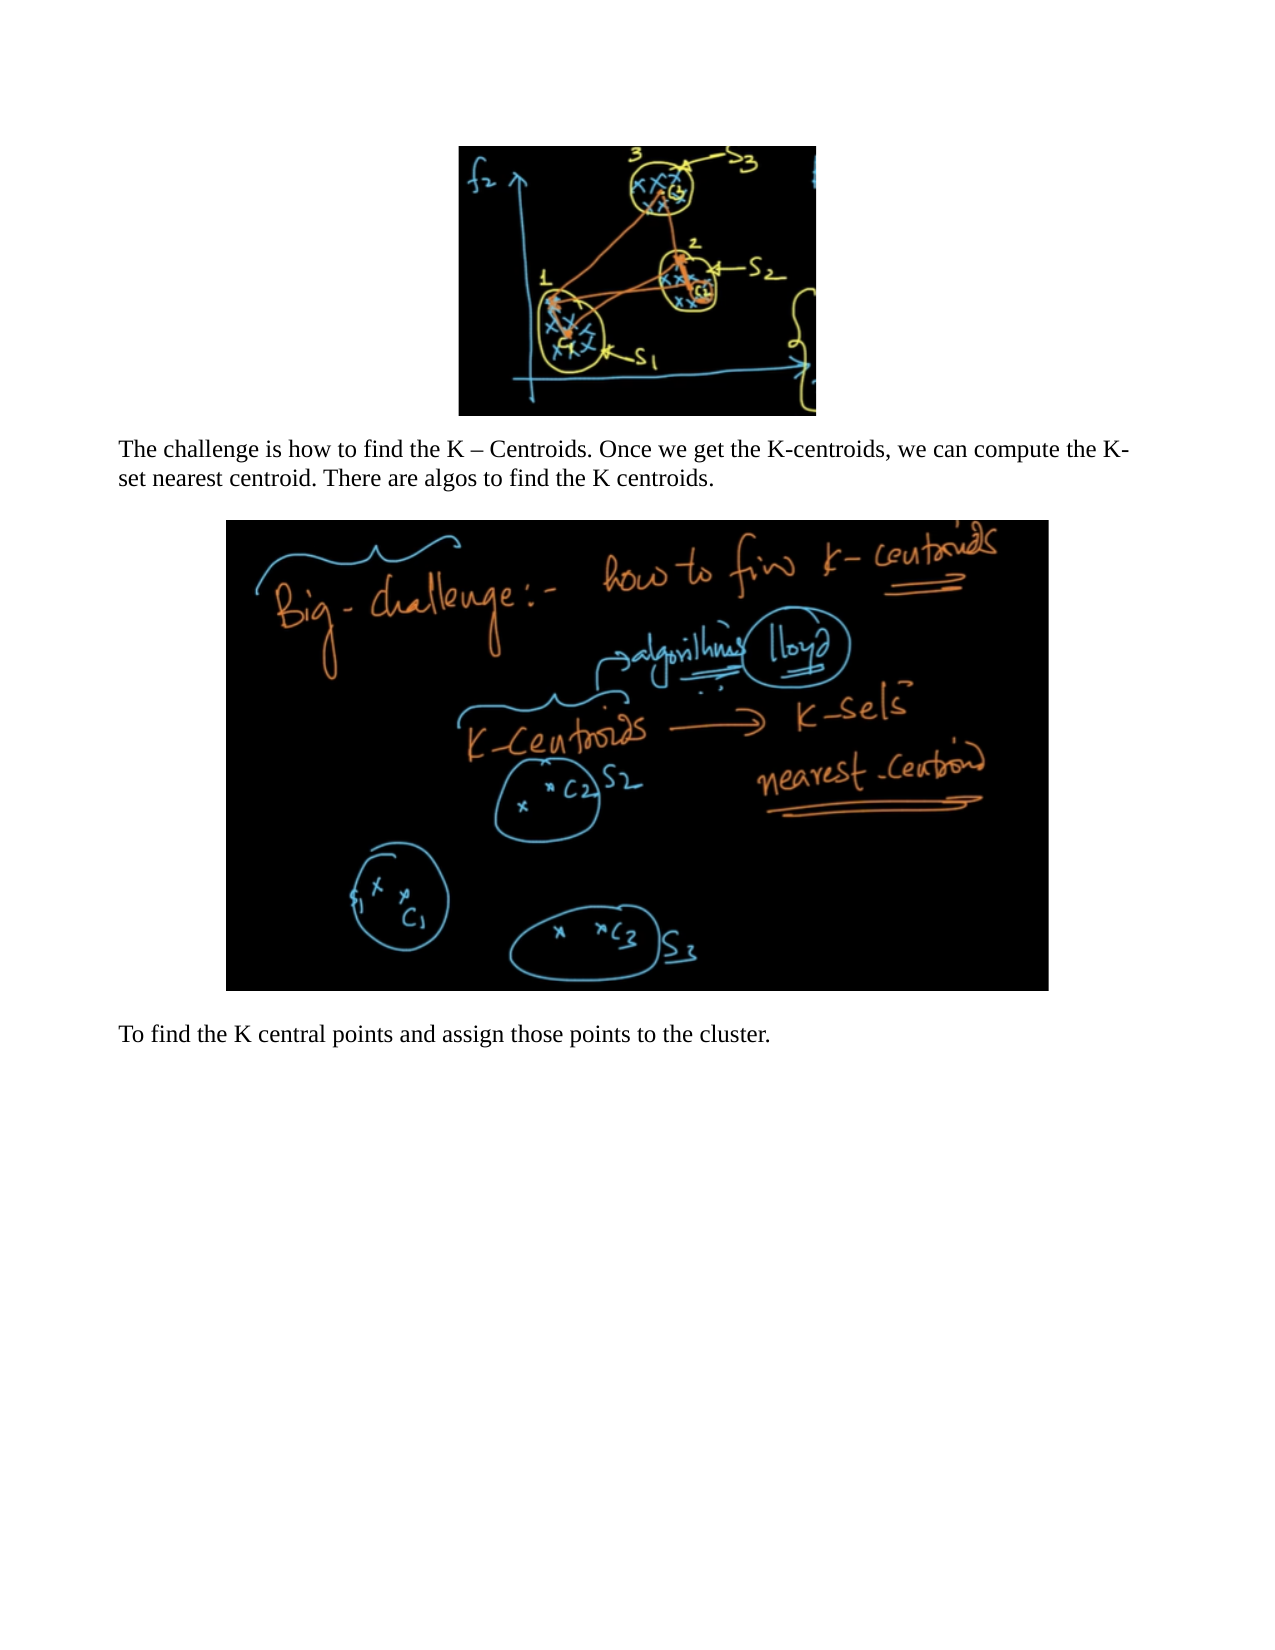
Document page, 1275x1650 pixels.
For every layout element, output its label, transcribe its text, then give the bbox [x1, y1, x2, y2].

text The challenge is how to find the K – Centroids. Once we get the K-centroids, we can compute the K-set nearest centroid. There are algos to find the K centroids. [118, 434, 1157, 492]
picture [226, 520, 1049, 991]
picture [458, 146, 817, 416]
text To find the K central points and assign those points to the cluster. [118, 1019, 1157, 1048]
